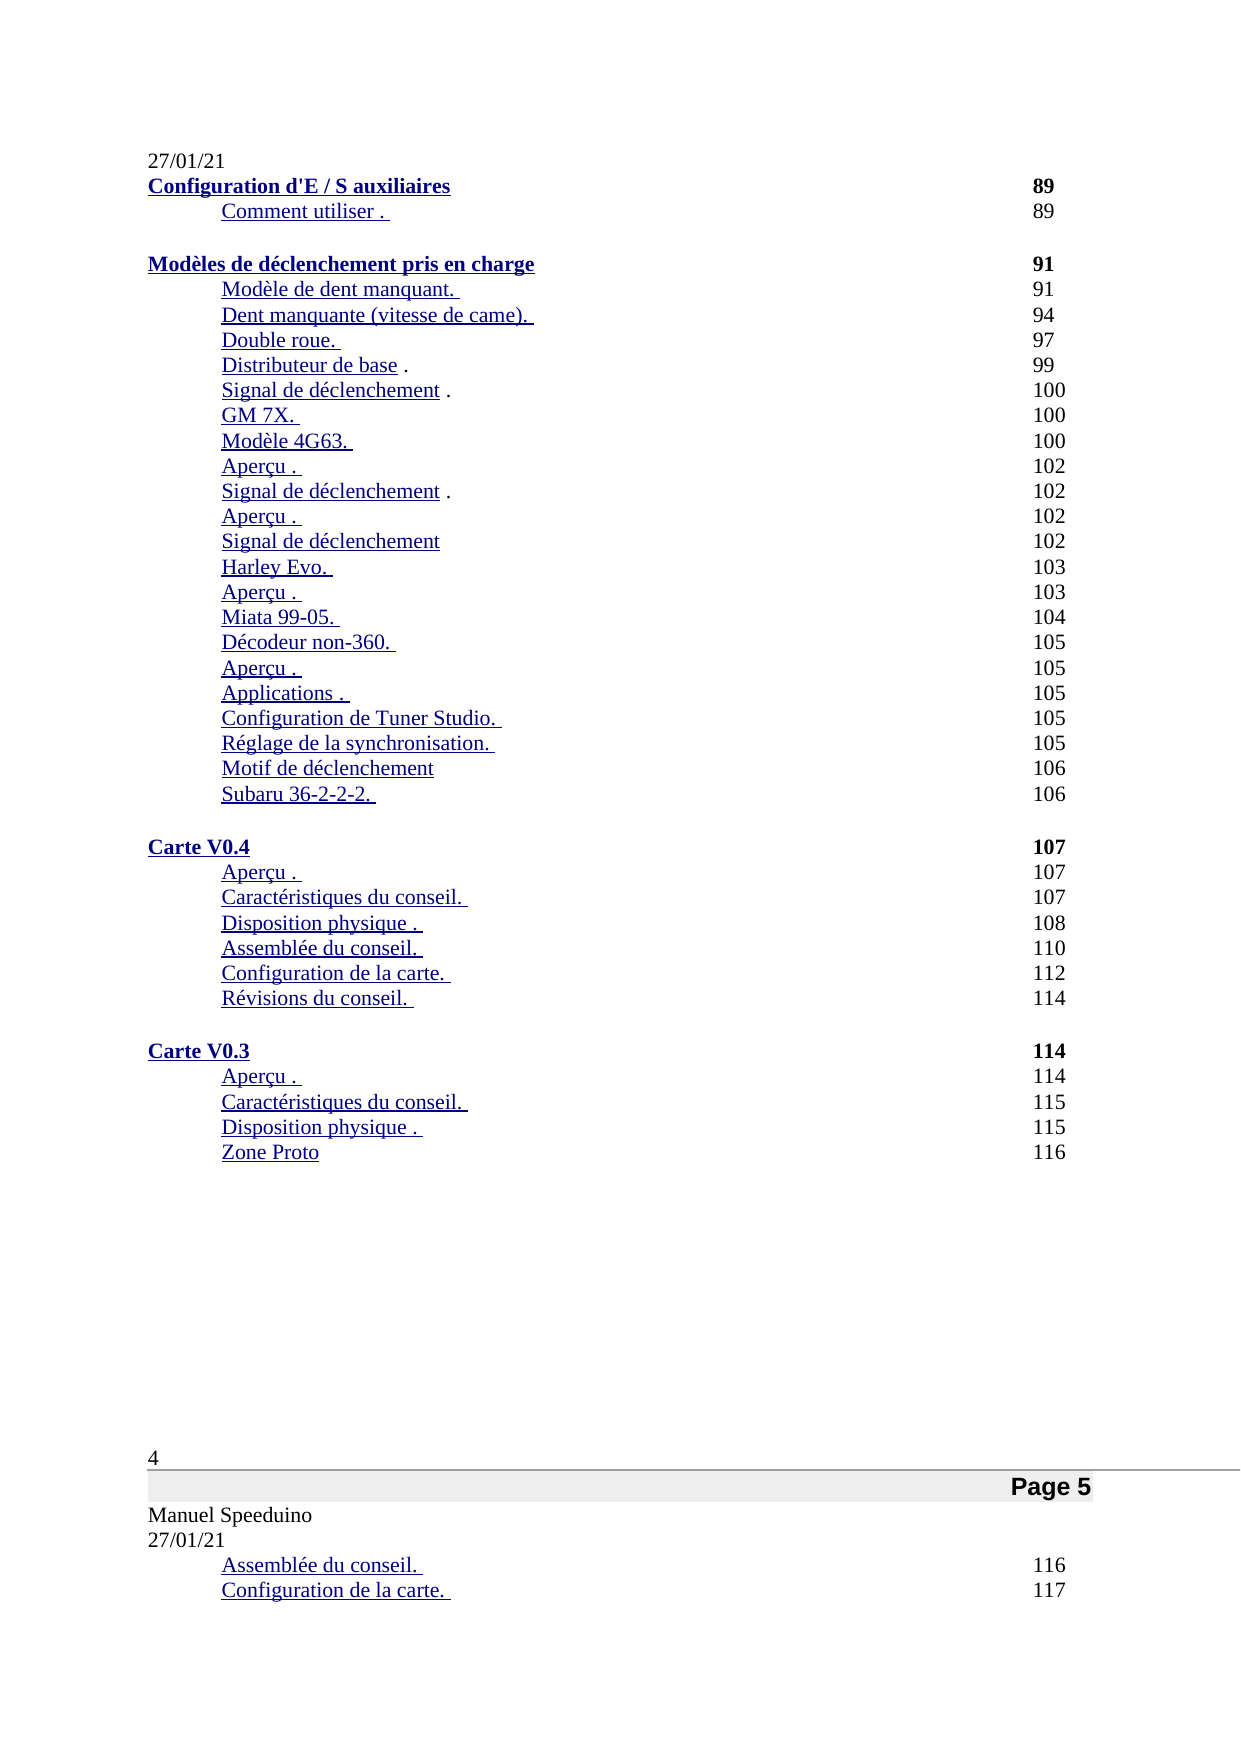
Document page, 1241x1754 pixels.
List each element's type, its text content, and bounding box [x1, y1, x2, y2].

text 27/01/21 [148, 148, 1093, 173]
table_header Page 5 [148, 1471, 1093, 1502]
text 27/01/21 [148, 1527, 1093, 1552]
text Disposition physique . 108 [148, 909, 1093, 935]
text 4 [148, 1444, 1093, 1469]
text Assemblée du conseil. 116 [148, 1552, 1093, 1577]
text Aperçu . 107 [148, 859, 1093, 884]
text GM 7X. 100 [148, 402, 1093, 428]
text Caractéristiques du conseil. 107 [148, 884, 1093, 909]
text Aperçu . 102 [148, 503, 1093, 528]
text Caractéristiques du conseil. 115 [148, 1089, 1093, 1114]
text Subaru 36-2-2-2. 106 [148, 781, 1093, 806]
text Aperçu . 102 [148, 453, 1093, 478]
text Harley Evo. 103 [148, 554, 1093, 579]
text Miata 99-05. 104 [148, 604, 1093, 629]
text Configuration d'E / S auxiliaires 89 [148, 173, 1093, 198]
text Distributeur de base . 99 [148, 352, 1093, 377]
text Signal de déclenchement . 100 [148, 377, 1093, 402]
text Comment utiliser . 89 [148, 198, 1093, 223]
text Aperçu . 114 [148, 1063, 1093, 1089]
text Assemblée du conseil. 110 [148, 935, 1093, 960]
text Configuration de Tuner Studio. 105 [148, 705, 1093, 730]
text Signal de déclenchement . 102 [148, 478, 1093, 503]
text Décodeur non-360. 105 [148, 629, 1093, 654]
text Motif de déclenchement 106 [148, 755, 1093, 781]
text Double roue. 97 [148, 327, 1093, 352]
text Réglage de la synchronisation. 105 [148, 730, 1093, 755]
text Dent manquante (vitesse de came). 94 [148, 302, 1093, 327]
text Zone Proto 116 [148, 1139, 1093, 1164]
text Aperçu . 103 [148, 579, 1093, 604]
text Applications . 105 [148, 680, 1093, 705]
text Modèle de dent manquant. 91 [148, 276, 1093, 302]
text Carte V0.3 114 [148, 1038, 1093, 1063]
text Configuration de la carte. 117 [148, 1577, 1093, 1603]
text Modèle 4G63. 100 [148, 428, 1093, 453]
text Modèles de déclenchement pris en charge 91 [148, 251, 1093, 276]
text Aperçu . 105 [148, 654, 1093, 680]
text Disposition physique . 115 [148, 1114, 1093, 1139]
text Carte V0.4 107 [148, 834, 1093, 859]
text Révisions du conseil. 114 [148, 985, 1093, 1010]
text Manuel Speeduino [148, 1502, 1093, 1527]
text Configuration de la carte. 112 [148, 960, 1093, 985]
text Signal de déclenchement 102 [148, 528, 1093, 554]
